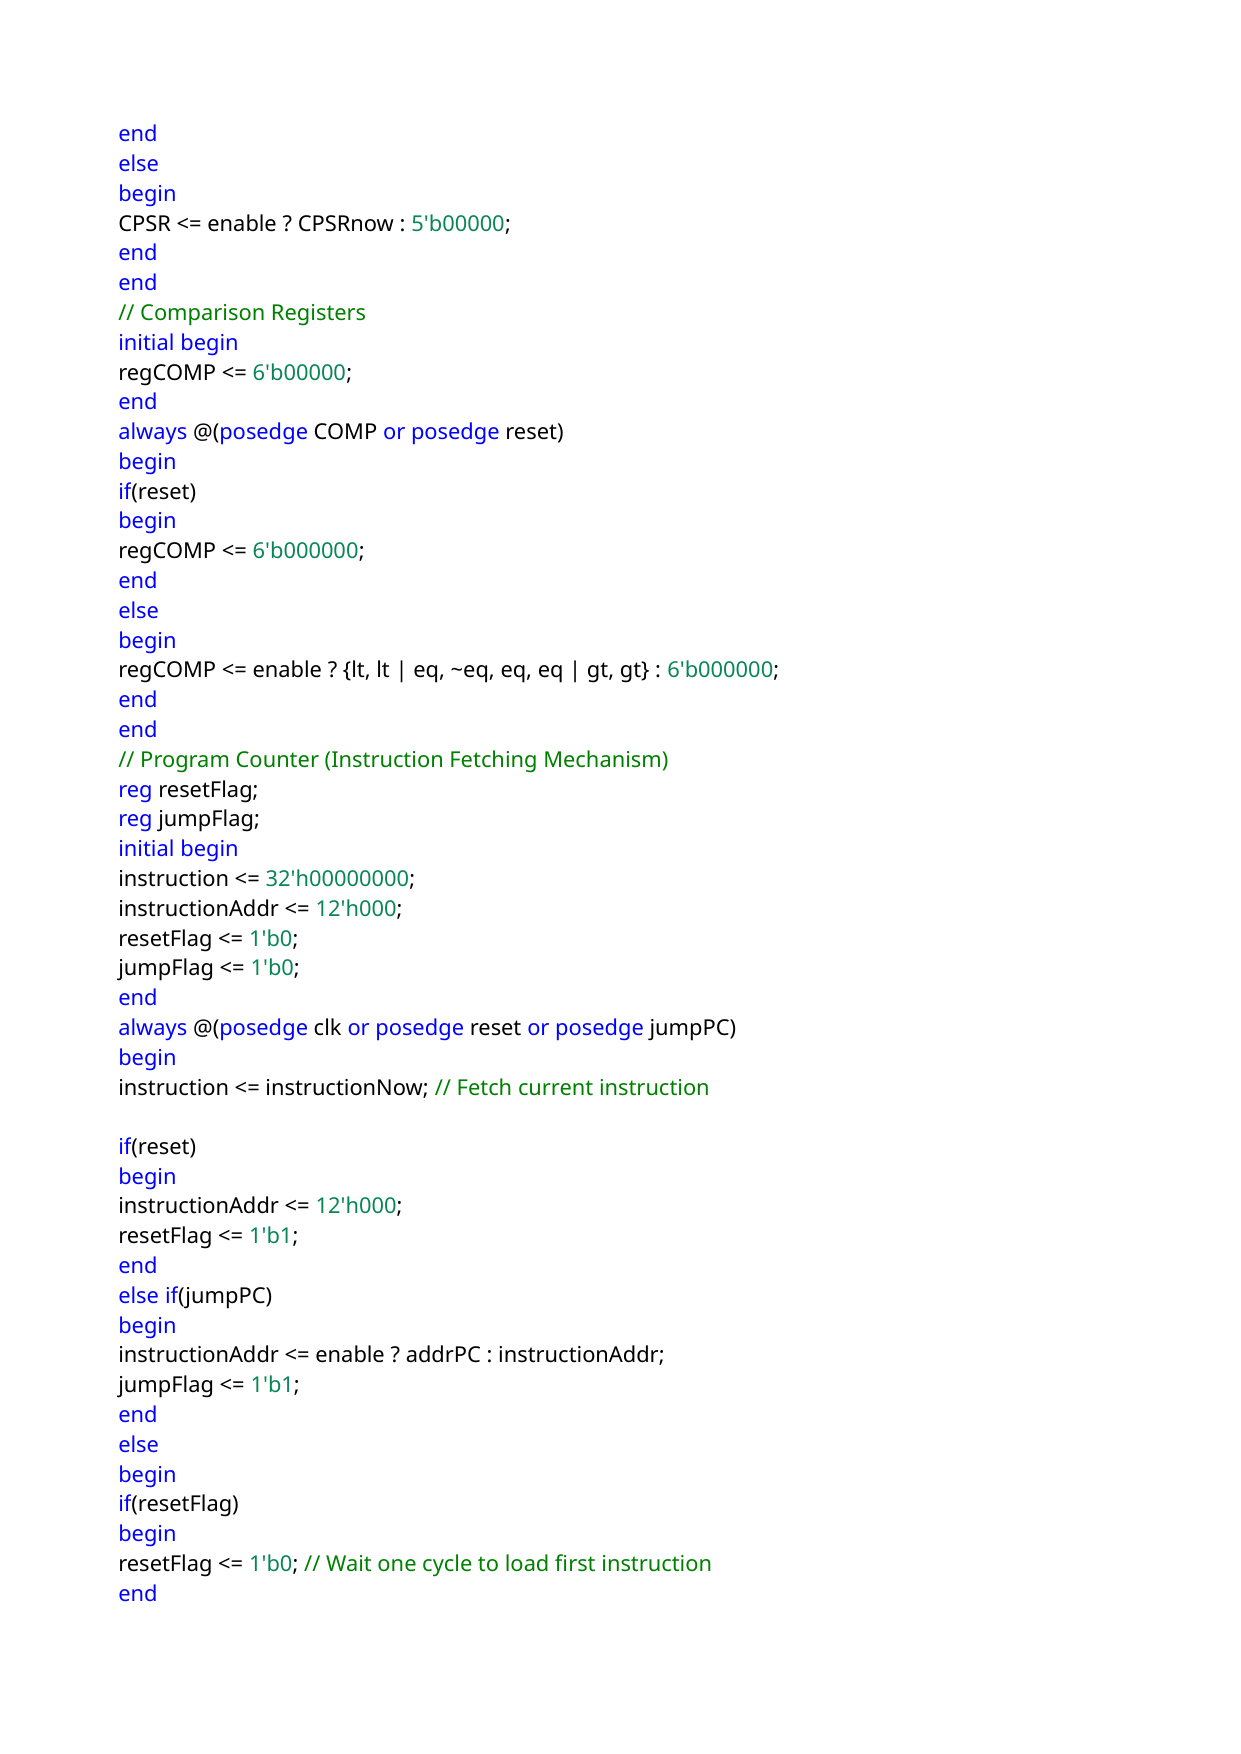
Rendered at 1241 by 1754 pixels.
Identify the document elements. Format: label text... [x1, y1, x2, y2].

text else [118, 1429, 1122, 1459]
text end [118, 237, 1122, 267]
text begin [118, 505, 1122, 535]
text begin [118, 178, 1122, 207]
text end [118, 267, 1122, 297]
text // Program Counter (Instruction Fetching Mechanism) [118, 744, 1122, 773]
text begin [118, 1042, 1122, 1071]
text resetFlag <= 1'b1; [118, 1220, 1122, 1250]
text instruction <= instructionNow; // Fetch current instruction [118, 1071, 1122, 1101]
text regCOMP <= 6'b000000; [118, 535, 1122, 565]
text always @(posedge clk or posedge reset or posedge jumpPC) [118, 1012, 1122, 1042]
text end [118, 1399, 1122, 1429]
text // Comparison Registers [118, 297, 1122, 327]
text end [118, 982, 1122, 1012]
text instructionAddr <= enable ? addrPC : instructionAddr; [118, 1339, 1122, 1369]
text jumpFlag <= 1'b0; [118, 952, 1122, 982]
text begin [118, 1518, 1122, 1548]
text end [118, 1578, 1122, 1608]
text else [118, 595, 1122, 624]
text instructionAddr <= 12'h000; [118, 1191, 1122, 1220]
text instructionAddr <= 12'h000; [118, 893, 1122, 922]
text if(resetFlag) [118, 1488, 1122, 1518]
text begin [118, 1459, 1122, 1488]
text instruction <= 32'h00000000; [118, 863, 1122, 893]
text if(reset) [118, 476, 1122, 505]
text else [118, 148, 1122, 178]
text regCOMP <= enable ? {lt, lt | eq, ~eq, eq, eq | gt, gt} : 6'b000000; [118, 654, 1122, 684]
text end [118, 565, 1122, 595]
text begin [118, 1310, 1122, 1339]
text reg resetFlag; [118, 773, 1122, 803]
text end [118, 386, 1122, 416]
text begin [118, 1161, 1122, 1191]
text initial begin [118, 833, 1122, 863]
text always @(posedge COMP or posedge reset) [118, 416, 1122, 446]
text else if(jumpPC) [118, 1280, 1122, 1310]
text resetFlag <= 1'b0; // Wait one cycle to load first instruction [118, 1548, 1122, 1578]
text begin [118, 624, 1122, 654]
text end [118, 1250, 1122, 1280]
text resetFlag <= 1'b0; [118, 922, 1122, 952]
text if(reset) [118, 1131, 1122, 1161]
text regCOMP <= 6'b00000; [118, 356, 1122, 386]
text initial begin [118, 327, 1122, 356]
text end [118, 684, 1122, 714]
text begin [118, 446, 1122, 476]
text reg jumpFlag; [118, 803, 1122, 833]
text end [118, 714, 1122, 744]
text CPSR <= enable ? CPSRnow : 5'b00000; [118, 207, 1122, 237]
text end [118, 118, 1122, 148]
text jumpFlag <= 1'b1; [118, 1369, 1122, 1399]
